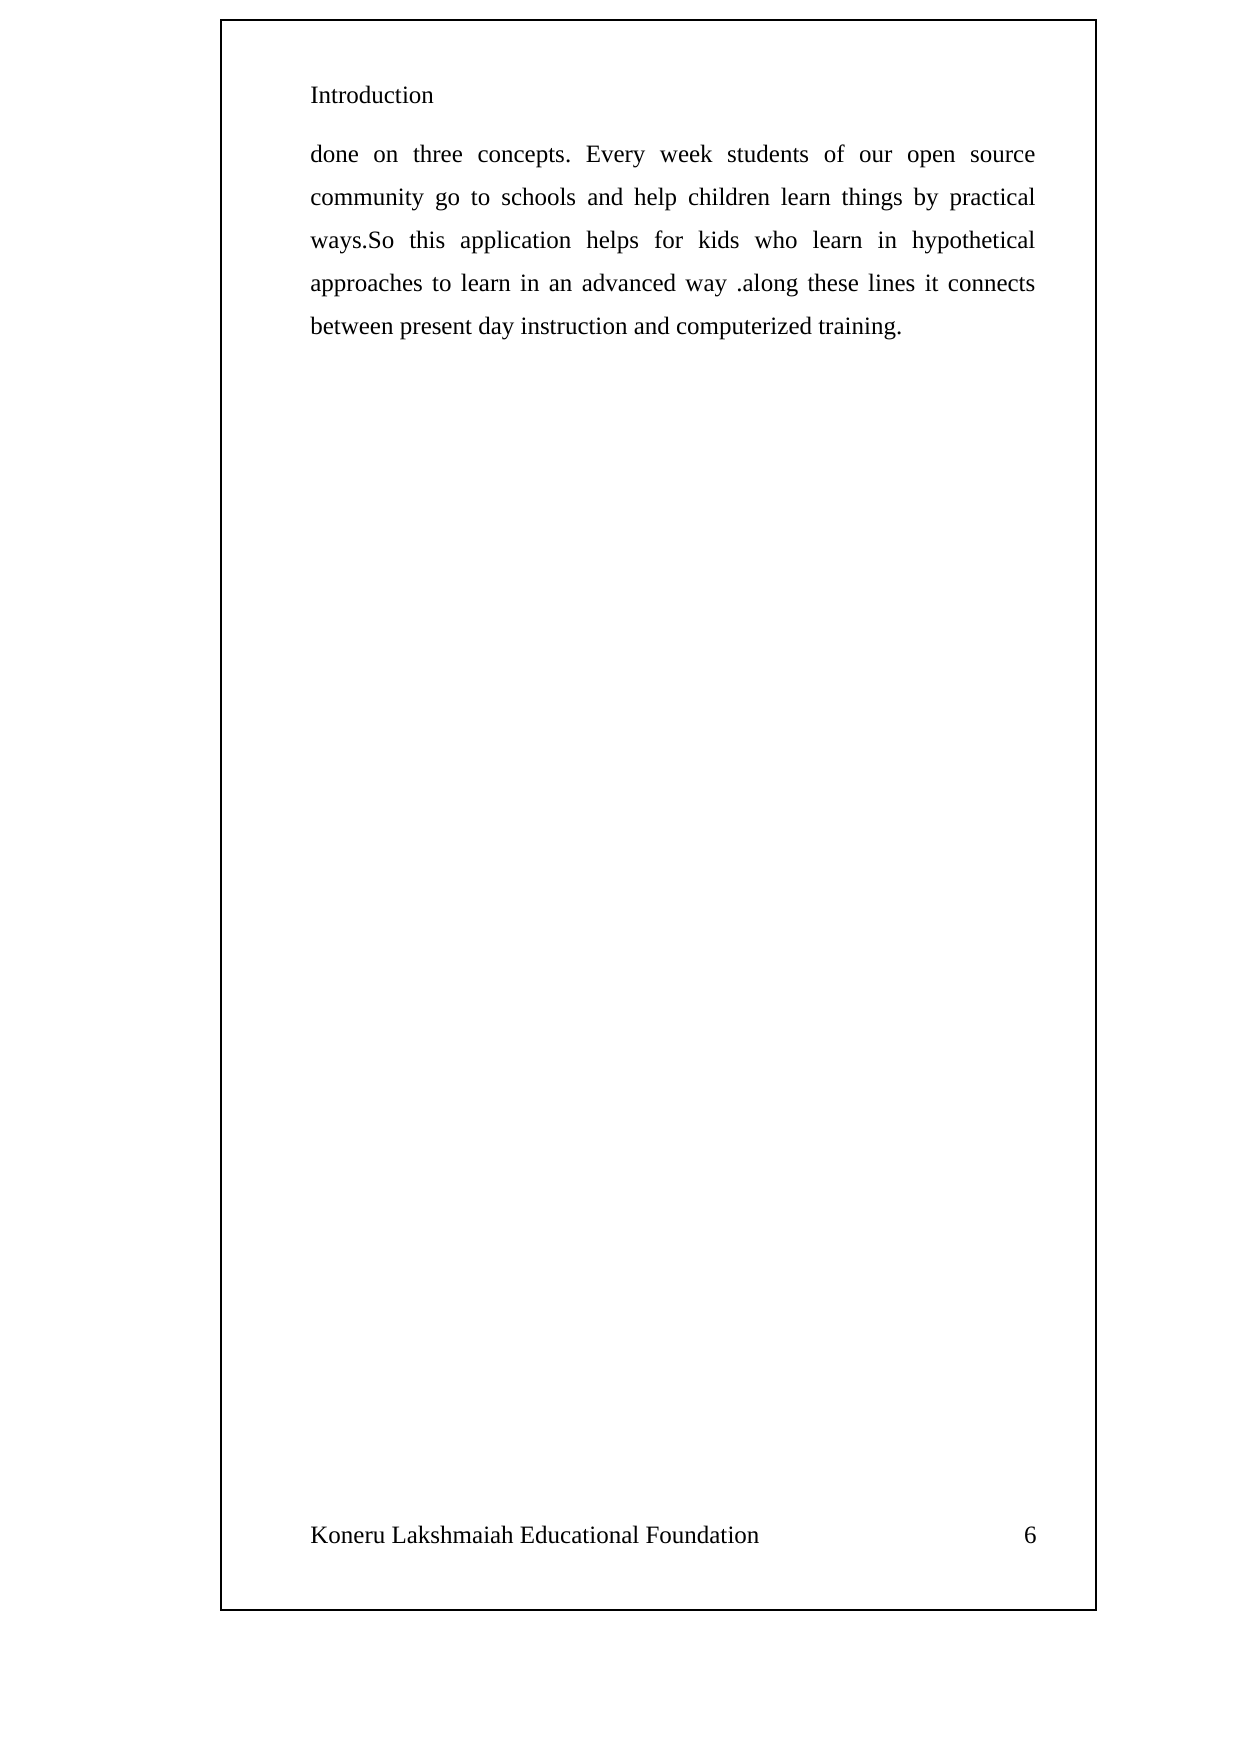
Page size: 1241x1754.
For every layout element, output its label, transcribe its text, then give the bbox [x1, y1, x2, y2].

text done on three concepts. Every week students of our open source community go to schools and help children learn things by practical ways.So this application helps for kids who learn in hypothetical approaches to learn in an advanced way .along these lines it connects between present day instruction and computerized training. [310, 139, 1036, 340]
